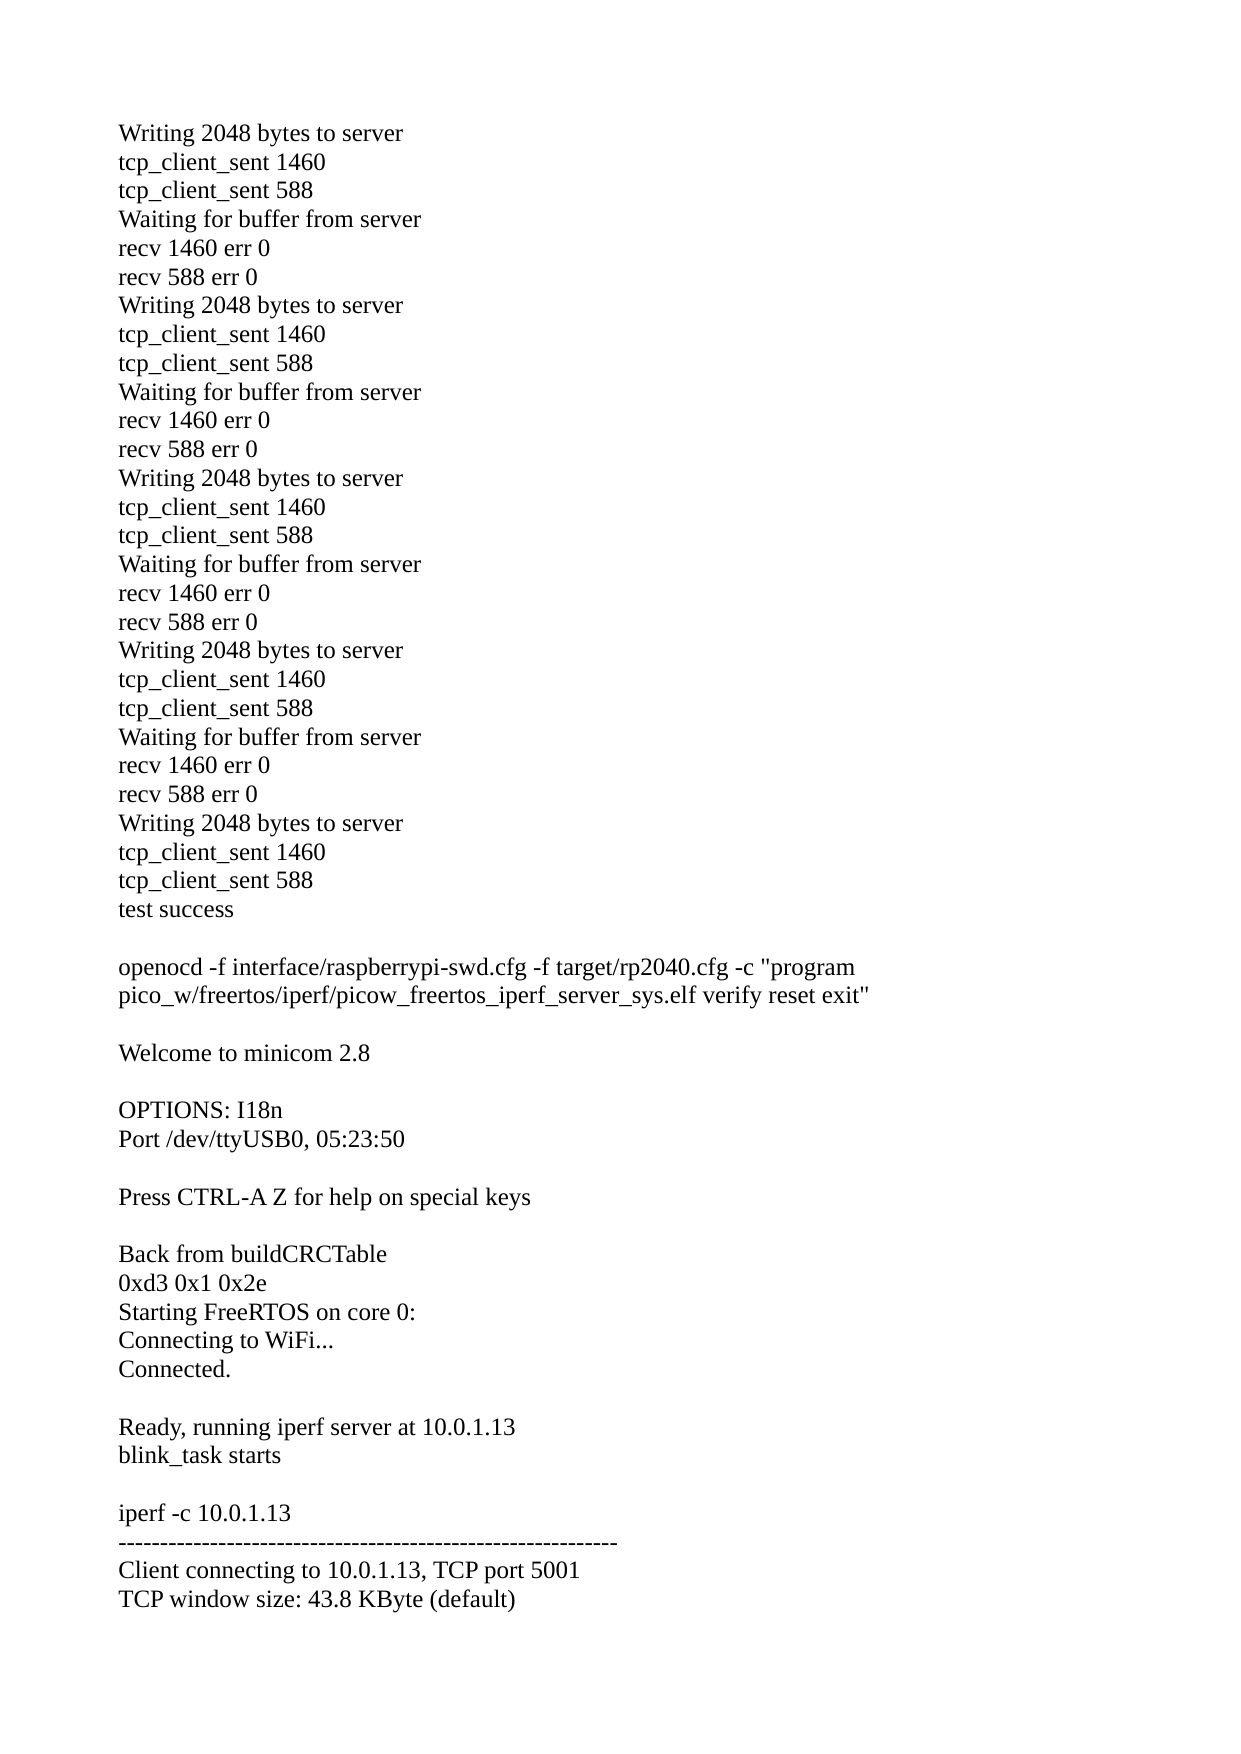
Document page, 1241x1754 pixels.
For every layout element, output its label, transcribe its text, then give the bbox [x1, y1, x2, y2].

text ------------------------------------------------------------ [118, 1527, 1122, 1556]
text tcp_client_sent 588 [118, 693, 1122, 722]
text Waiting for buffer from server [118, 549, 1122, 578]
text Press CTRL-A Z for help on special keys [118, 1182, 1122, 1211]
text tcp_client_sent 1460 [118, 664, 1122, 693]
text Waiting for buffer from server [118, 377, 1122, 406]
text OPTIONS: I18n [118, 1096, 1122, 1124]
text Ready, running iperf server at 10.0.1.13 [118, 1412, 1122, 1441]
text test success [118, 894, 1122, 923]
text Port /dev/ttyUSB0, 05:23:50 [118, 1124, 1122, 1153]
text Waiting for buffer from server [118, 204, 1122, 233]
text recv 588 err 0 [118, 607, 1122, 636]
text Writing 2048 bytes to server [118, 118, 1122, 147]
text 0xd3 0x1 0x2e [118, 1268, 1122, 1297]
text Client connecting to 10.0.1.13, TCP port 5001 [118, 1556, 1122, 1584]
text iperf -c 10.0.1.13 [118, 1498, 1122, 1527]
text tcp_client_sent 588 [118, 348, 1122, 377]
text Writing 2048 bytes to server [118, 463, 1122, 492]
text tcp_client_sent 1460 [118, 492, 1122, 521]
text tcp_client_sent 1460 [118, 147, 1122, 176]
text recv 1460 err 0 [118, 578, 1122, 607]
text tcp_client_sent 588 [118, 866, 1122, 894]
text recv 588 err 0 [118, 262, 1122, 291]
text Connected. [118, 1354, 1122, 1383]
text tcp_client_sent 1460 [118, 319, 1122, 348]
text recv 588 err 0 [118, 779, 1122, 808]
text Writing 2048 bytes to server [118, 291, 1122, 319]
text recv 588 err 0 [118, 434, 1122, 463]
text Writing 2048 bytes to server [118, 636, 1122, 664]
text Connecting to WiFi... [118, 1326, 1122, 1354]
text Writing 2048 bytes to server [118, 808, 1122, 837]
text recv 1460 err 0 [118, 233, 1122, 262]
text recv 1460 err 0 [118, 406, 1122, 434]
text TCP window size: 43.8 KByte (default) [118, 1584, 1122, 1613]
text Waiting for buffer from server [118, 722, 1122, 751]
text blink_task starts [118, 1441, 1122, 1469]
text Welcome to minicom 2.8 [118, 1038, 1122, 1067]
text openocd -f interface/raspberrypi-swd.cfg -f target/rp2040.cfg -c "program pico_w/freertos/iperf/picow_freertos_iperf_server_sys.elf verify reset exit" [118, 952, 1122, 1009]
text Starting FreeRTOS on core 0: [118, 1297, 1122, 1326]
text tcp_client_sent 588 [118, 176, 1122, 204]
text tcp_client_sent 1460 [118, 837, 1122, 866]
text recv 1460 err 0 [118, 751, 1122, 779]
text tcp_client_sent 588 [118, 521, 1122, 549]
text Back from buildCRCTable [118, 1239, 1122, 1268]
